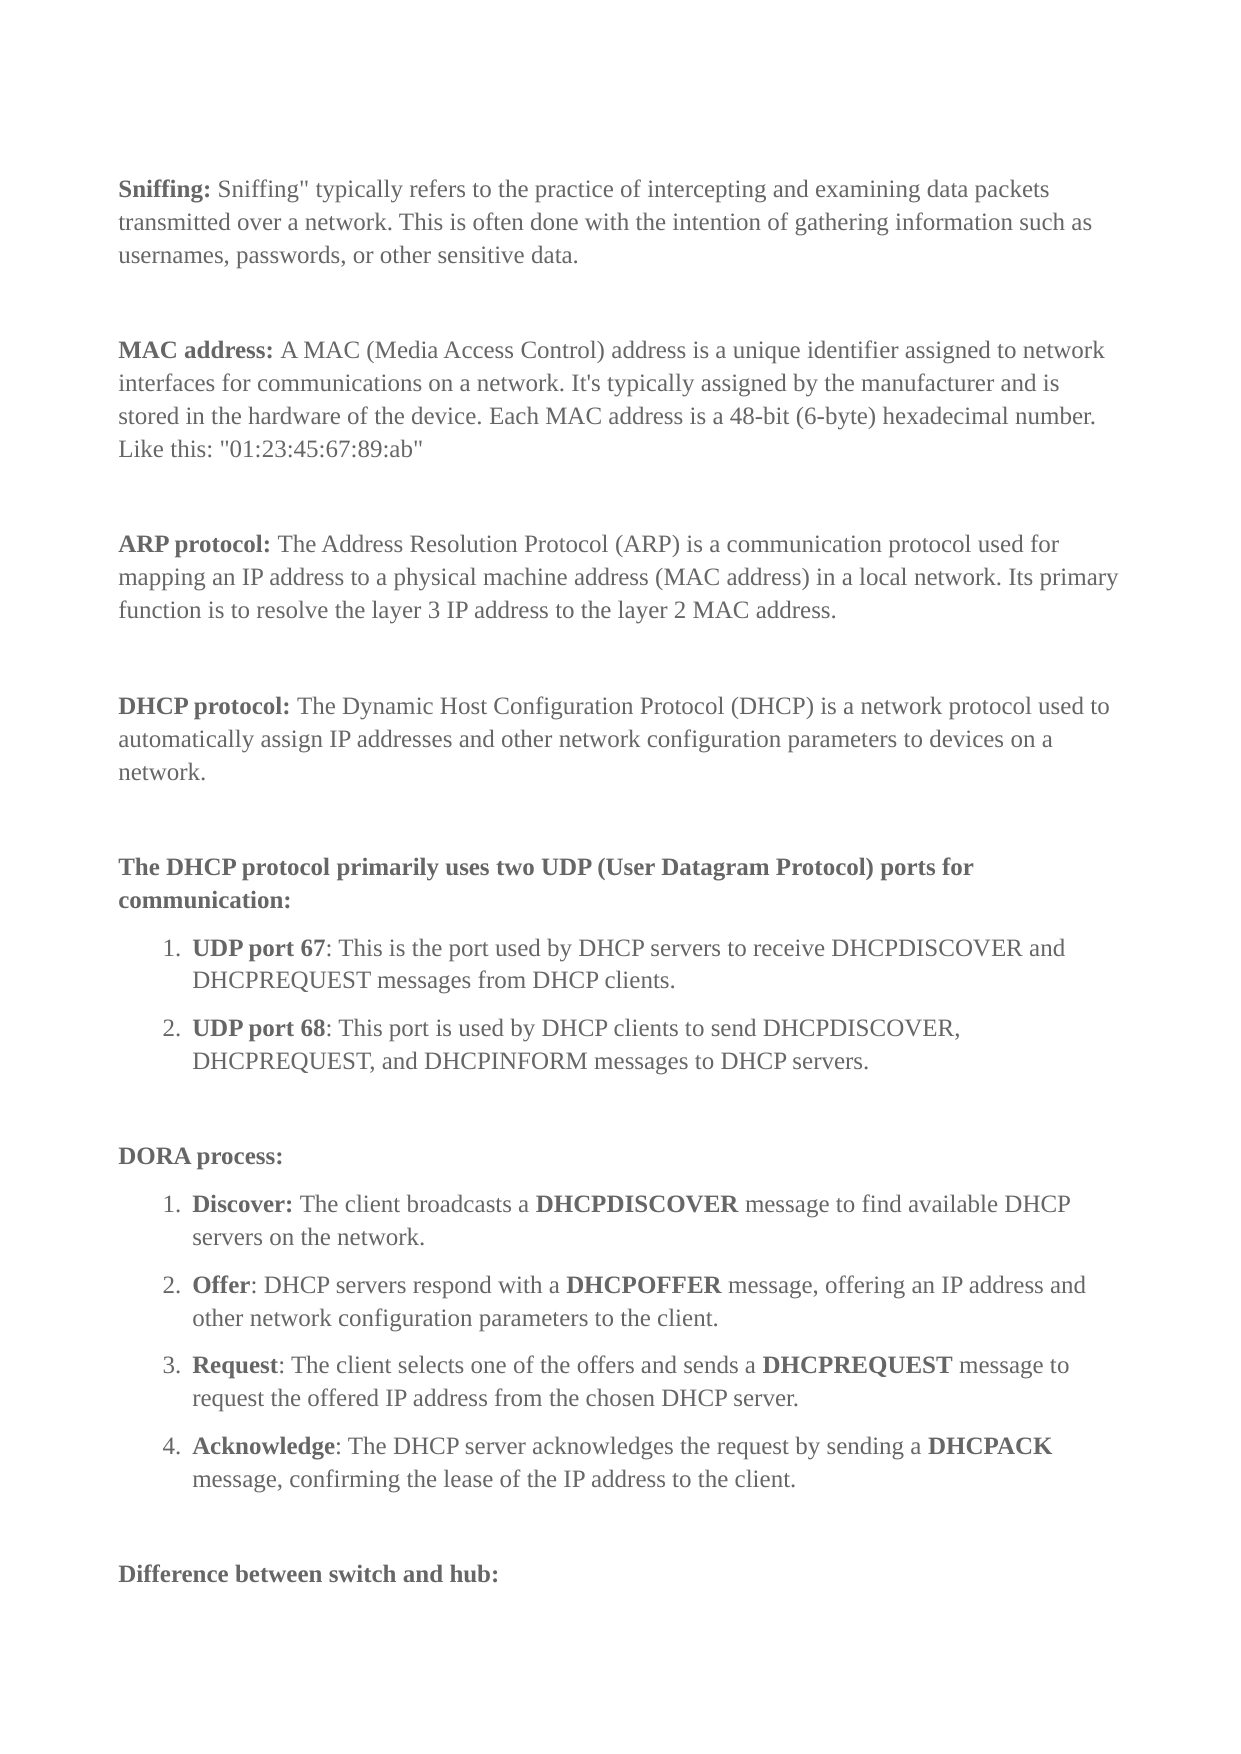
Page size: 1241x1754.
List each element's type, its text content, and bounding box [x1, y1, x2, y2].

list Offer: DHCP servers respond with a DHCPOFFER message, offering an IP address and other network configuration parameters to the client. [162, 1270, 1122, 1331]
text MAC address: A MAC (Media Access Control) address is a unique identifier assigned to network interfaces for communications on a network. It's typically assigned by the manufacturer and is stored in the hardware of the device. Each MAC address is a 48-bit (6-byte) hexadecimal number. Like this: "01:23:45:67:89:ab" [118, 335, 1122, 463]
text DORA process: [118, 1141, 1122, 1170]
list Acknowledge: The DHCP server acknowledges the request by sending a DHCPACK message, confirming the lease of the IP address to the client. [162, 1431, 1122, 1493]
text Sniffing: Sniffing" typically refers to the practice of intercepting and examining data packets transmitted over a network. This is often done with the intention of gathering information such as usernames, passwords, or other sensitive data. [118, 174, 1122, 269]
text The DHCP protocol primarily uses two UDP (User Datagram Protocol) ports for communication: [118, 852, 1122, 914]
list Request: The client selects one of the offers and sends a DHCPREQUEST message to request the offered IP address from the chosen DHCP server. [162, 1350, 1122, 1412]
list UDP port 68: This port is used by DHCP clients to send DHCPDISCOVER, DHCPREQUEST, and DHCPINFORM messages to DHCP servers. [162, 1013, 1122, 1075]
text Difference between switch and hub: [118, 1559, 1122, 1588]
list Discover: The client broadcasts a DHCPDISCOVER message to find available DHCP servers on the network. [162, 1189, 1122, 1251]
text DHCP protocol: The Dynamic Host Configuration Protocol (DHCP) is a network protocol used to automatically assign IP addresses and other network configuration parameters to devices on a network. [118, 691, 1122, 786]
text ARP protocol: The Address Resolution Protocol (ARP) is a communication protocol used for mapping an IP address to a physical machine address (MAC address) in a local network. Its primary function is to resolve the layer 3 IP address to the layer 2 MAC address. [118, 529, 1122, 624]
list UDP port 67: This is the port used by DHCP servers to receive DHCPDISCOVER and DHCPREQUEST messages from DHCP clients. [162, 933, 1122, 994]
